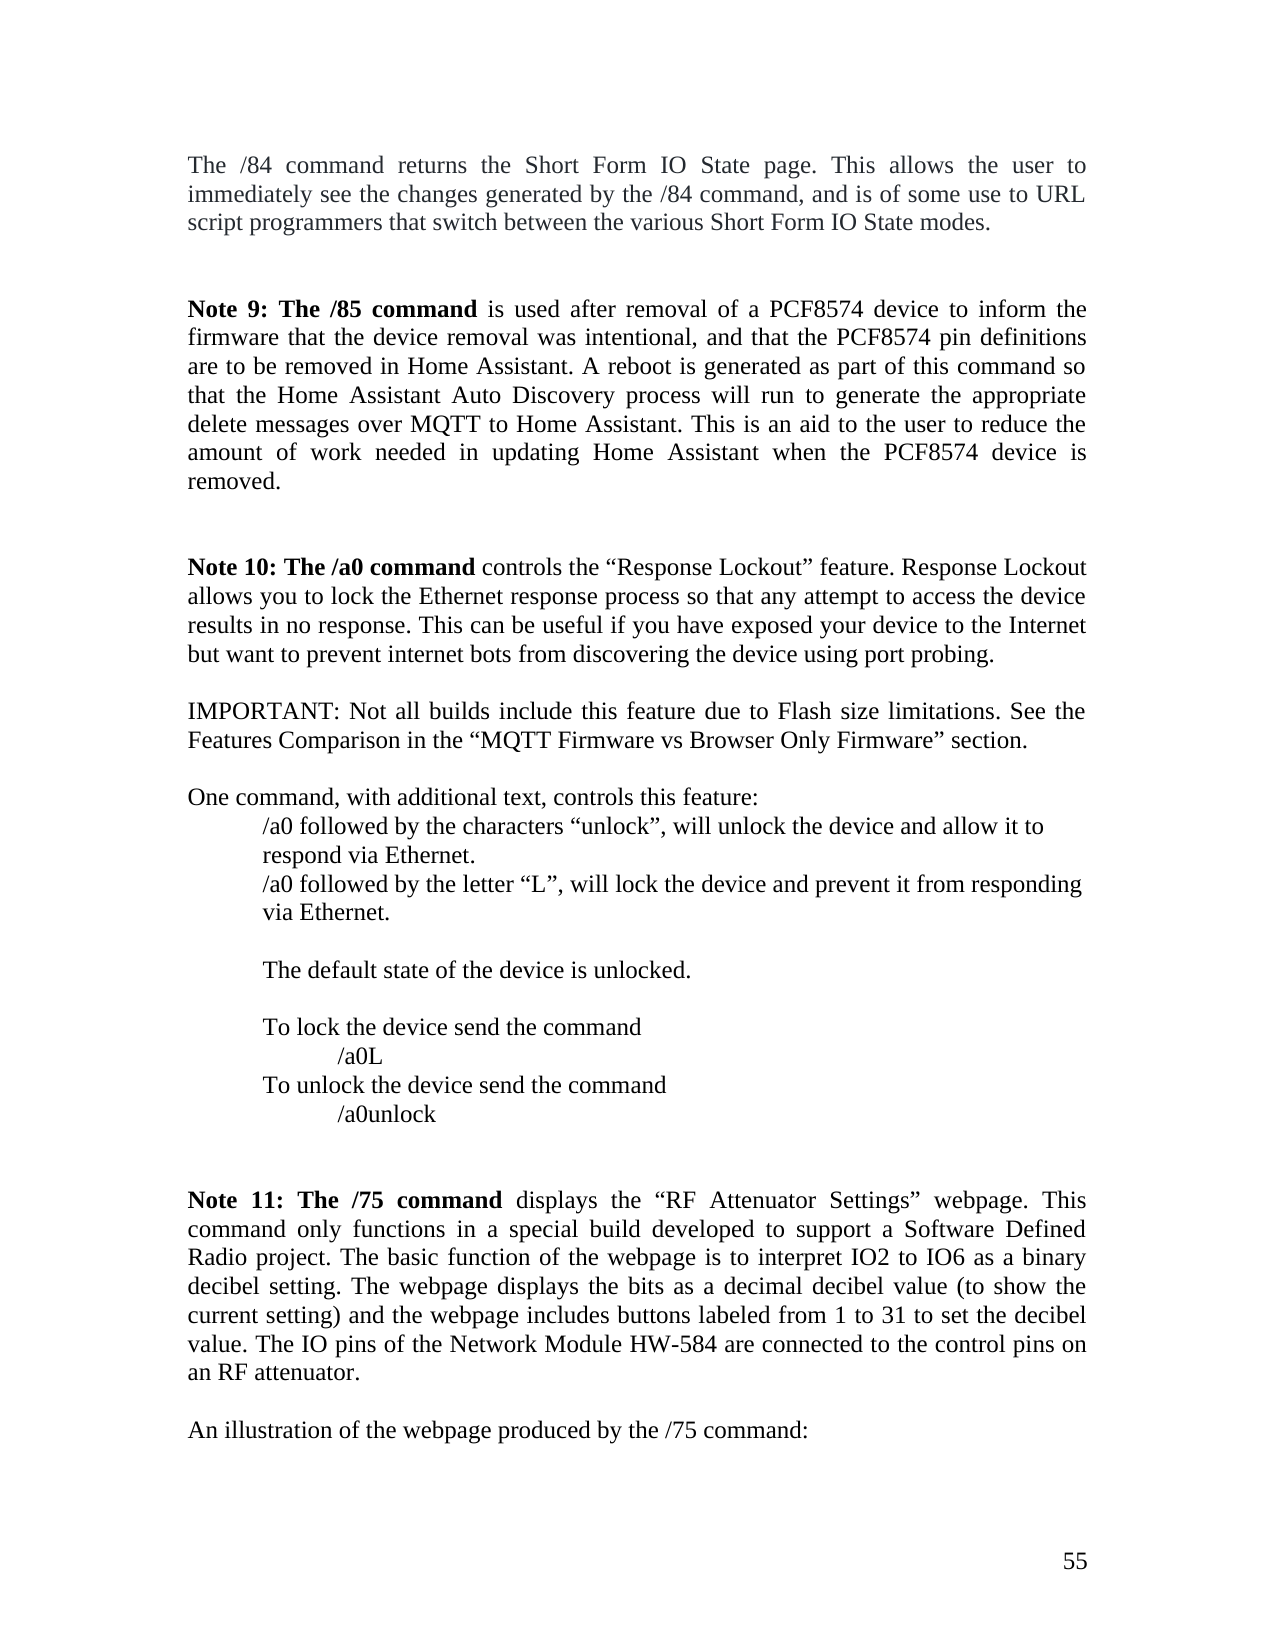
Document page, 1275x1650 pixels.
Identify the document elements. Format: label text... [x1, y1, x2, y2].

text /a0L [262, 1041, 1087, 1070]
text To unlock the device send the command [262, 1070, 1087, 1099]
text The /84 command returns the Short Form IO State page. This allows the user to immediately see the changes generated by the /84 command, and is of some use to URL script programmers that switch between the various Short Form IO State modes. [187, 150, 1087, 236]
text An illustration of the webpage produced by the /75 command: [187, 1415, 1087, 1444]
text To lock the device send the command [262, 1012, 1087, 1041]
text /a0 followed by the letter “L”, will lock the device and prevent it from responding via Ethernet. [262, 869, 1087, 926]
text IMPORTANT: Not all builds include this feature due to Flash size limitations. See the Features Comparison in the “MQTT Firmware vs Browser Only Firmware” section. [187, 696, 1087, 754]
text /a0unlock [262, 1099, 1087, 1127]
text Note 9: The /85 command is used after removal of a PCF8574 device to inform the firmware that the device removal was intentional, and that the PCF8574 pin definitions are to be removed in Home Assistant. A reboot is generated as part of this command so that the Home Assistant Auto Discovery process will run to generate the appropriate delete messages over MQTT to Home Assistant. This is an aid to the user to reduce the amount of work needed in updating Home Assistant when the PCF8574 device is removed. [187, 265, 1087, 495]
text /a0 followed by the characters “unlock”, will unlock the device and allow it to respond via Ethernet. [262, 811, 1087, 869]
text Note 11: The /75 command displays the “RF Attenuator Settings” webpage. This command only functions in a special build developed to support a Software Defined Radio project. The basic function of the webpage is to interpret IO2 to IO6 as a binary decibel setting. The webpage displays the bits as a decimal decibel value (to show the current setting) and the webpage includes buttons labeled from 1 to 31 to set the decibel value. The IO pins of the Network Module HW-584 are connected to the control pins on an RF attenuator. [187, 1156, 1087, 1386]
text The default state of the device is unlocked. [262, 955, 1087, 984]
text One command, with additional text, controls this feature: [187, 782, 1087, 811]
text Note 10: The /a0 command controls the “Response Lockout” feature. Response Lockout allows you to lock the Ethernet response process so that any attempt to access the device results in no response. This can be useful if you have exposed your device to the Internet but want to prevent internet bots from discovering the device using port probing. [187, 524, 1087, 667]
